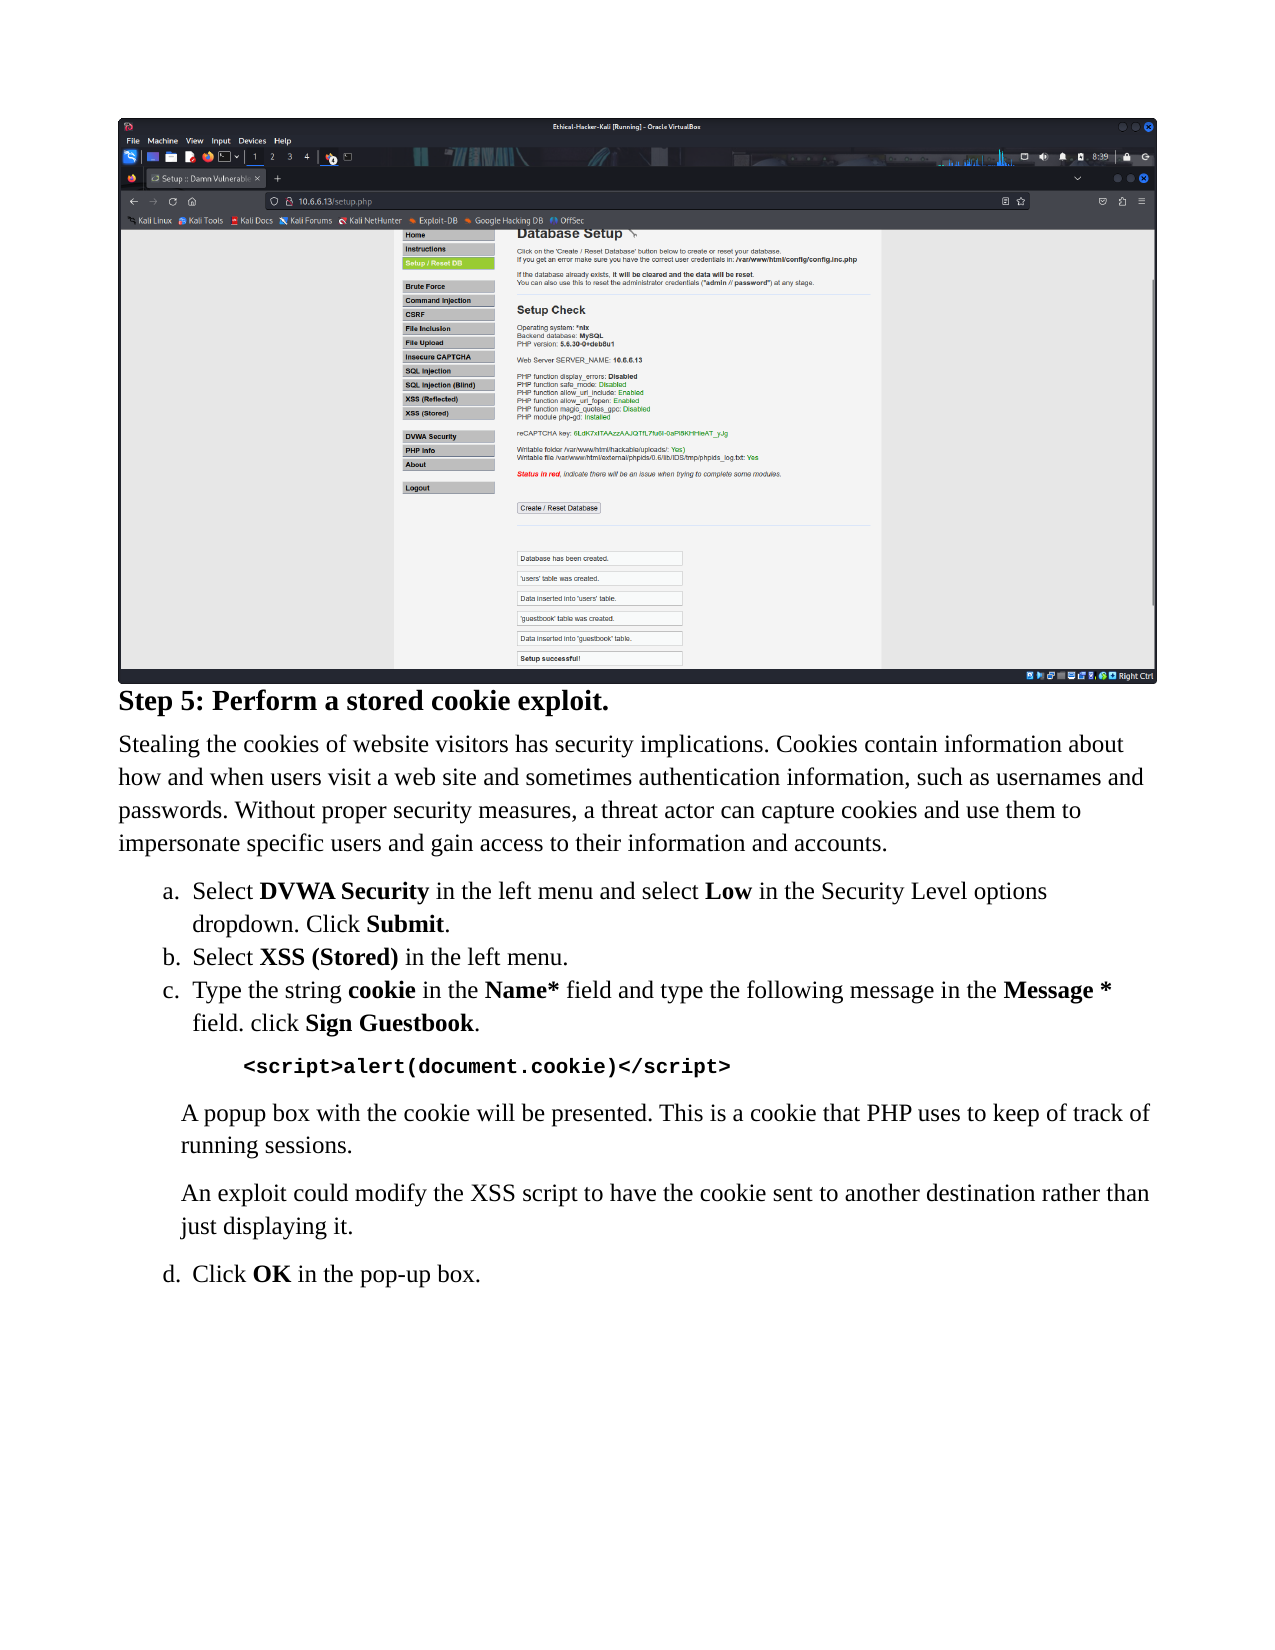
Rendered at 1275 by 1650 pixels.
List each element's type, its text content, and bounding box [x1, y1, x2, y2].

list Type the string cookie in the Name* field and type the following message in the Message * field. click Sign Guestbook. [162, 975, 1157, 1037]
list Click OK in the pop-up box. [162, 1259, 1157, 1288]
text An exploit could modify the XSS script to have the cookie sent to another destination rather than just displaying it. [181, 1178, 1157, 1240]
text Stealing the cookies of website visitors has security implications. Cookies contain information about how and when users visit a web site and sometimes authentication information, such as usernames and passwords. Without proper security measures, a threat actor can capture cookies and use them to impersonate specific users and gain access to their information and accounts. [118, 729, 1157, 857]
picture [118, 118, 1157, 684]
subtitle Step 5: Perform a stored cookie exploit. [118, 684, 1157, 717]
text <script>alert(document.cookie)</script> [243, 1056, 1157, 1079]
text A popup box with the cookie will be presented. This is a cookie that PHP uses to keep of track of running sessions. [181, 1098, 1157, 1159]
list Select DVWA Security in the left menu and select Low in the Security Level options dropdown. Click Submit. [162, 876, 1157, 938]
list Select XSS (Stored) in the left menu. [162, 942, 1157, 971]
